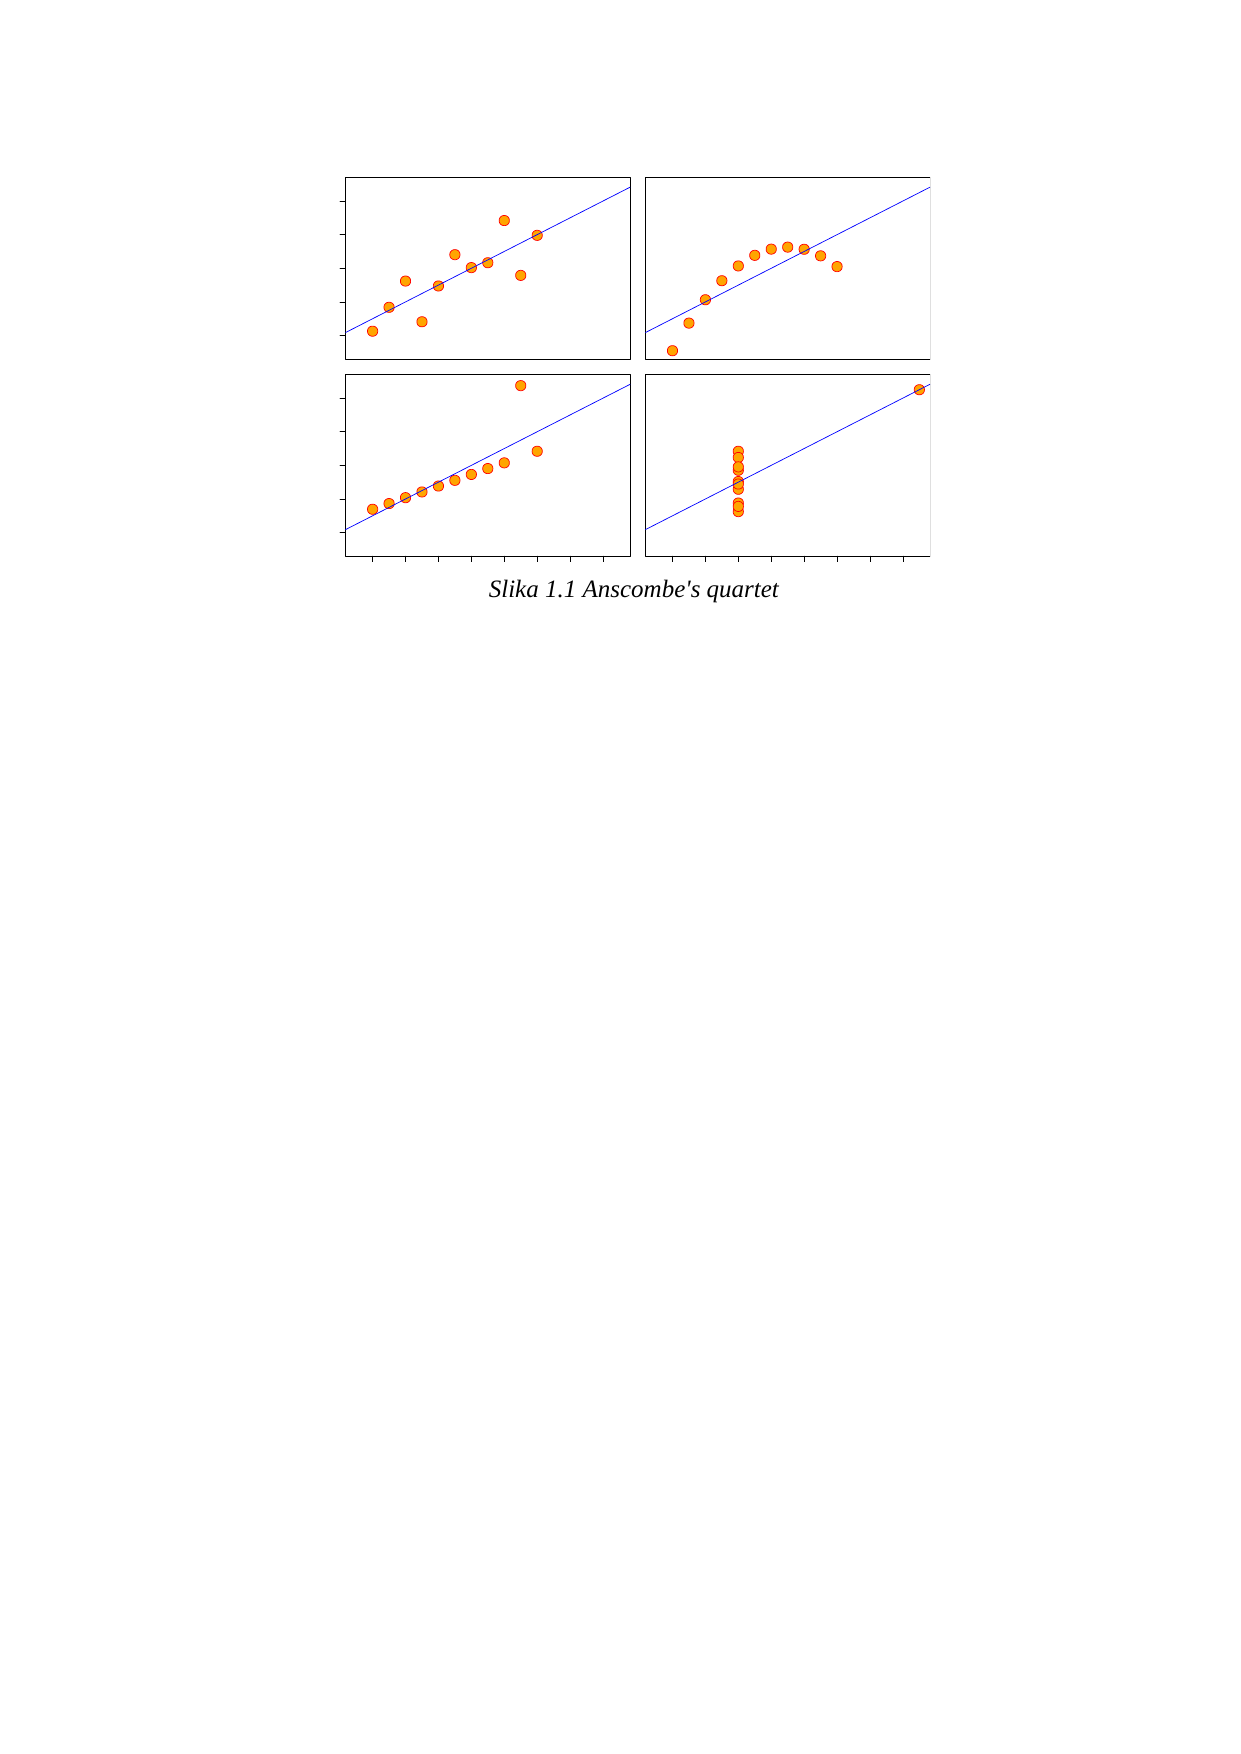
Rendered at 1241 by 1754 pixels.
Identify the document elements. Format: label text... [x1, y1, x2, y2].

text Slika 1.1 Anscombe's quartet [339, 160, 930, 603]
